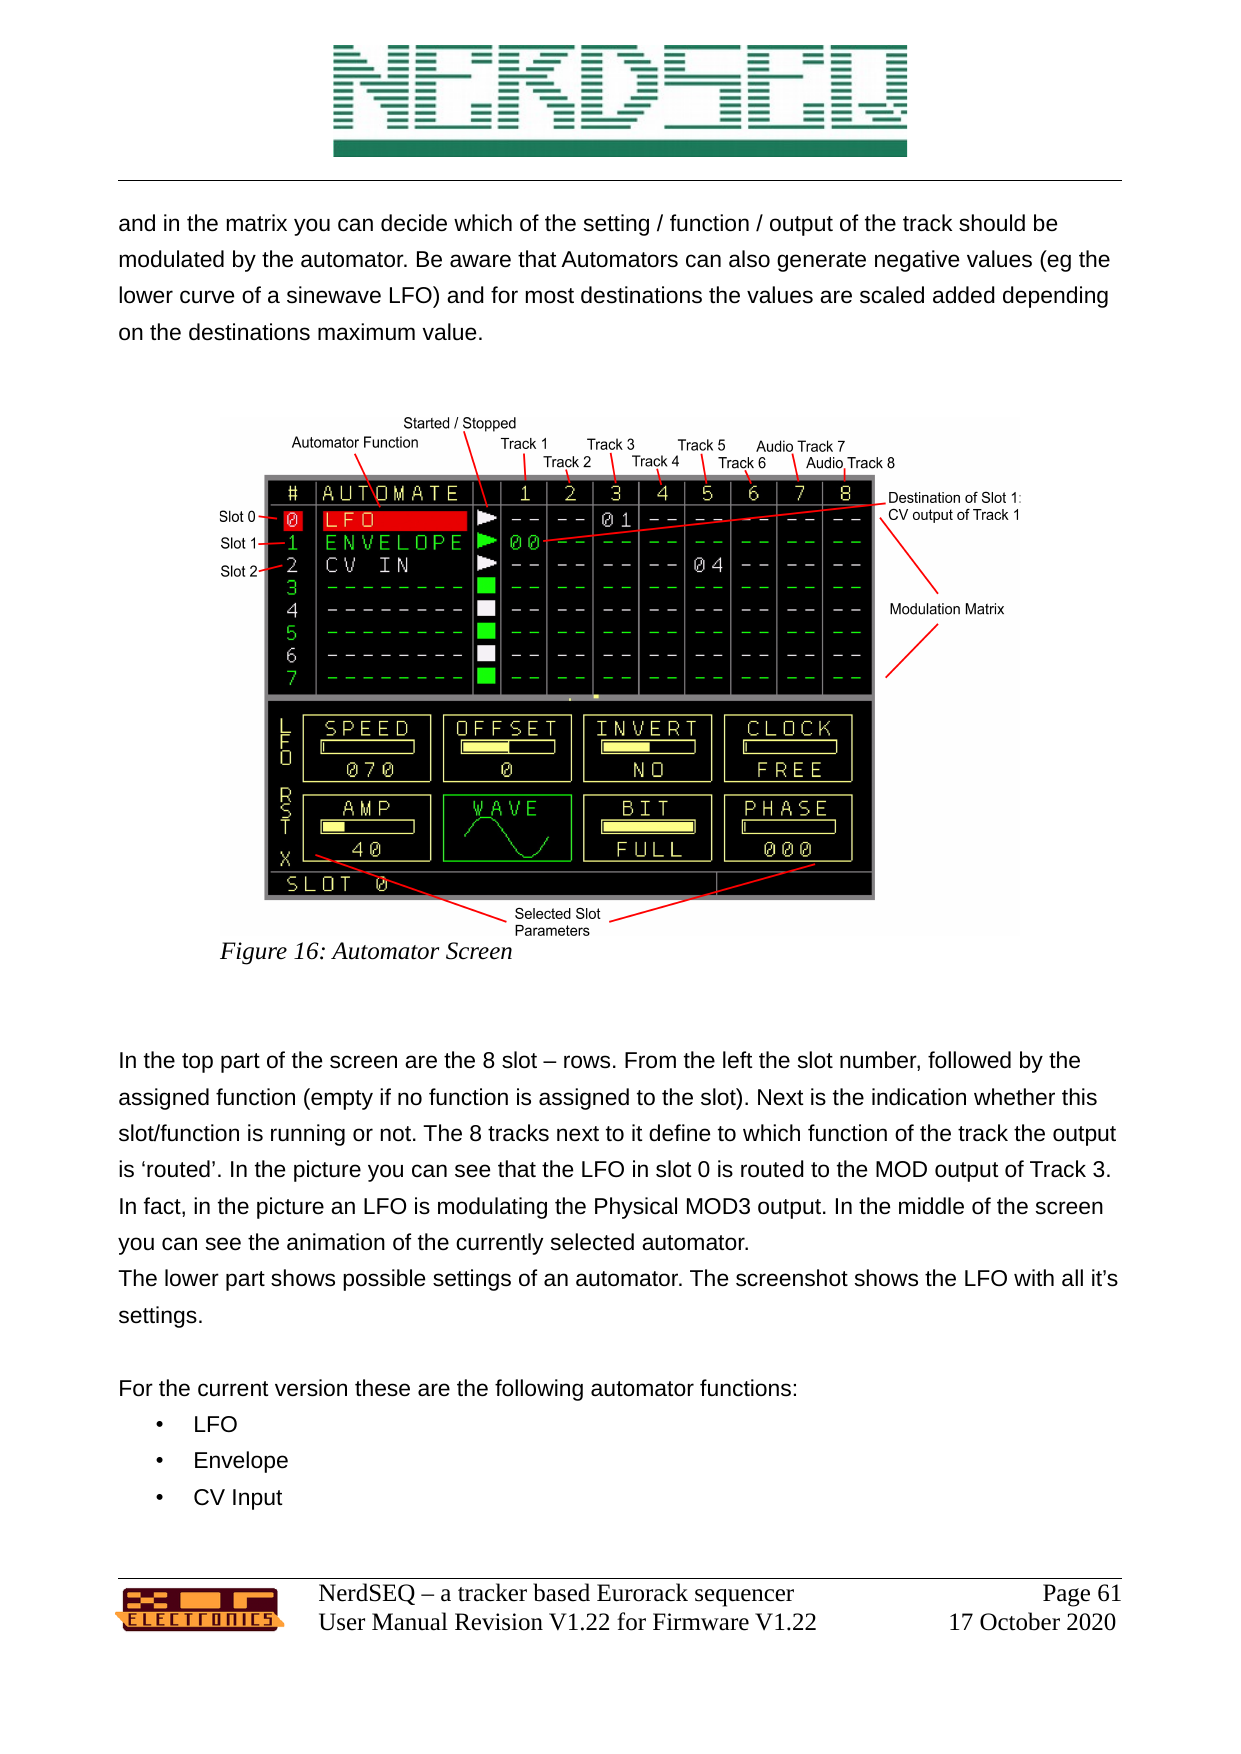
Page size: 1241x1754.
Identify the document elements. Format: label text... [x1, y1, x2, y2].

picture [219, 417, 1021, 936]
text The lower part shows possible settings of an automator. The screenshot shows the LFO with all it’s settings. [118, 1265, 1122, 1328]
list LFO [156, 1411, 1122, 1437]
list Envelope [156, 1447, 1122, 1473]
text Figure 16: Automator Screen [220, 936, 1020, 964]
text In the top part of the screen are the 8 slot – rows. From the left the slot number, followed by the assigned function (empty if no function is assigned to the slot). Next is the indication whether this slot/function is running or not. The 8 tracks next to it define to which function of the track the output is ‘routed’. In the picture you can see that the LFO in slot 0 is routed to the MOD output of Track 3. In fact, in the picture an LFO is modulating the Physical MOD3 output. In the middle of the screen you can see the animation of the currently selected automator. [118, 1047, 1122, 1255]
picture [333, 45, 908, 157]
text and in the matrix you can decide which of the setting / function / output of the track should be modulated by the automator. Be aware that Automators can also generate negative values (eg the lower curve of a sinewave LFO) and for most destinations the values are scaled added depending on the destinations maximum value. [118, 209, 1122, 345]
text For the current version these are the following automator functions: [118, 1374, 1122, 1401]
picture [115, 1584, 285, 1634]
list CV Input [156, 1483, 1122, 1510]
text [220, 404, 1020, 417]
